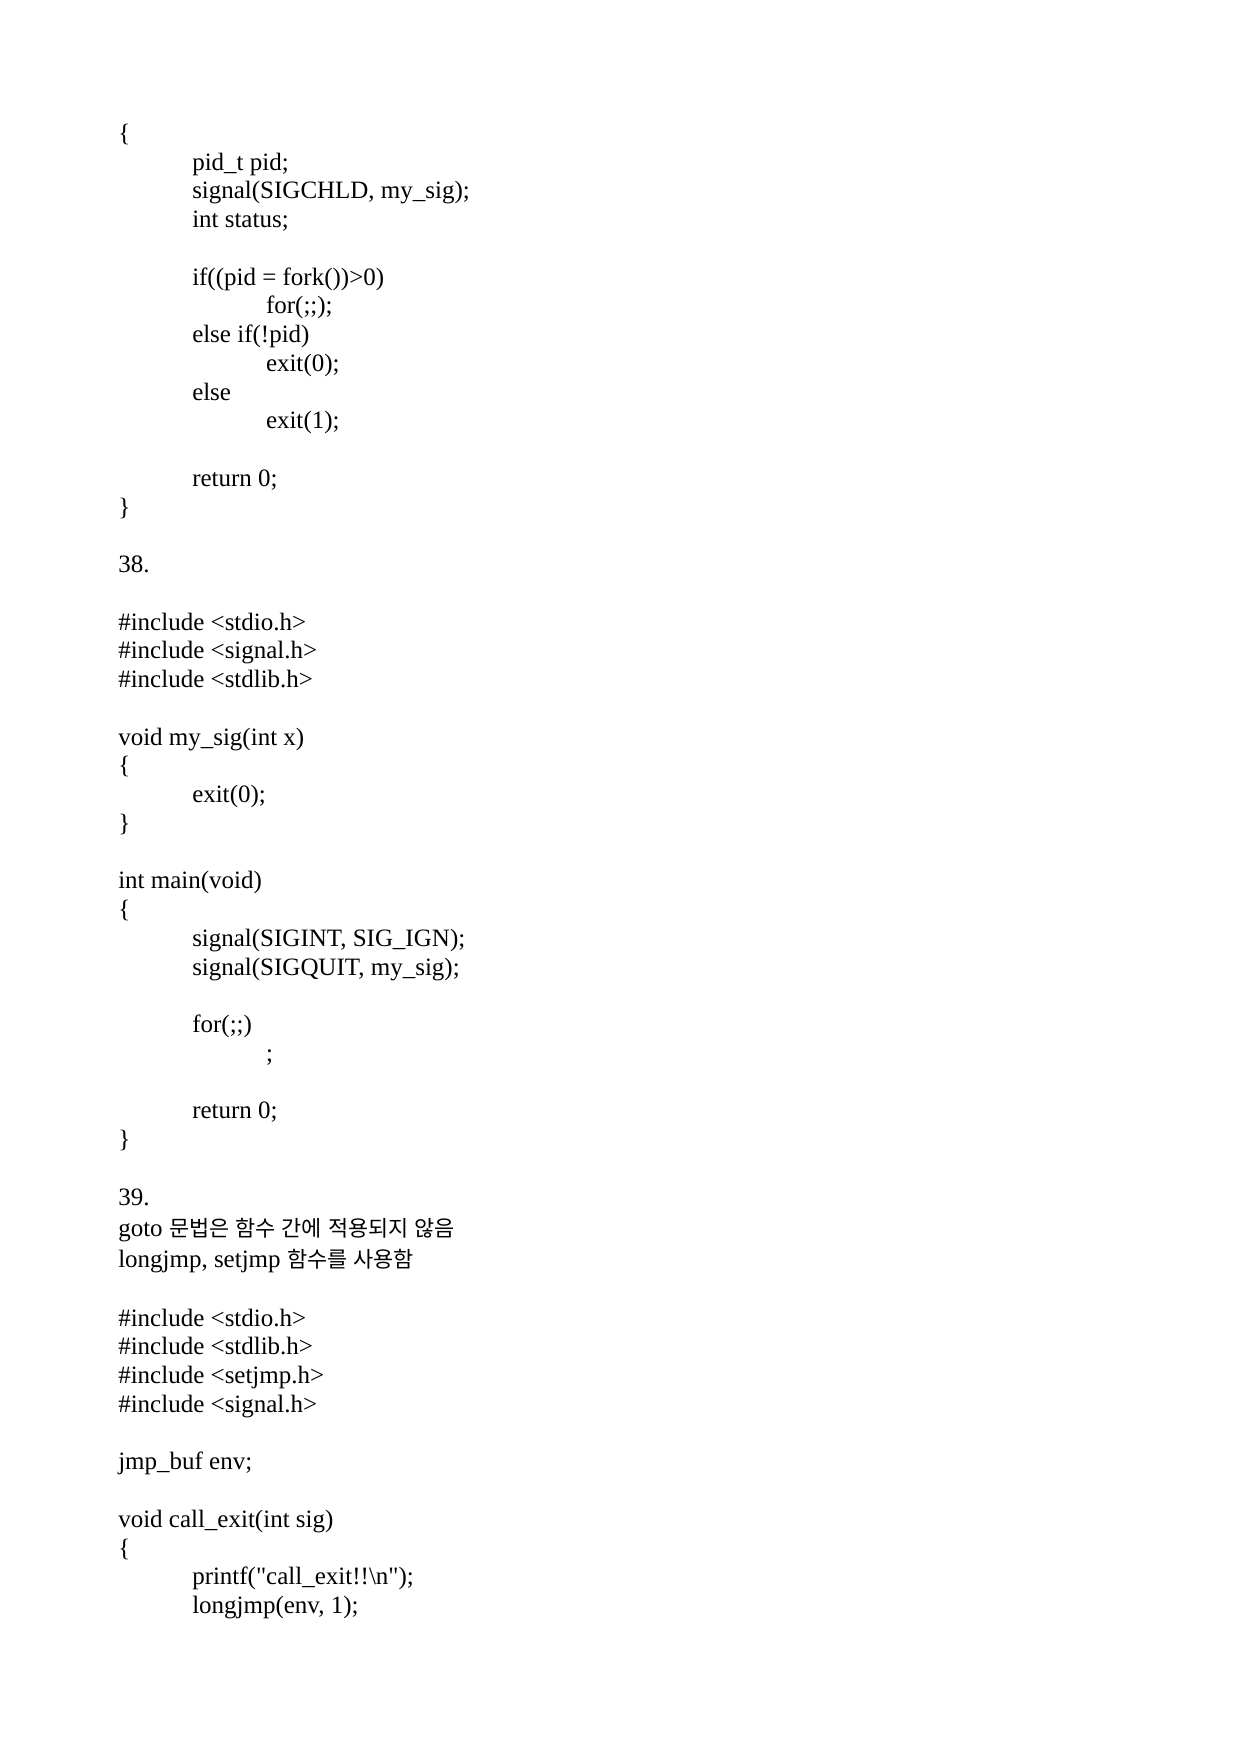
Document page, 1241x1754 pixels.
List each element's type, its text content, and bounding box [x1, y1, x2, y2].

text #include <stdio.h> [118, 1303, 1122, 1331]
text int main(void) [118, 866, 1122, 894]
text } [118, 1124, 1122, 1153]
text int status; [118, 204, 1122, 233]
text { [118, 1533, 1122, 1561]
text } [118, 492, 1122, 521]
text void call_exit(int sig) [118, 1504, 1122, 1533]
text #include <stdlib.h> [118, 1331, 1122, 1360]
text pid_t pid; [118, 147, 1122, 176]
text #include <signal.h> [118, 1389, 1122, 1418]
text 39. [118, 1182, 1122, 1211]
text exit(1); [118, 406, 1122, 434]
text longjmp, setjmp 함수를 사용함 [118, 1242, 1122, 1274]
text else [118, 377, 1122, 406]
text { [118, 118, 1122, 147]
text { [118, 894, 1122, 923]
text return 0; [118, 1096, 1122, 1124]
text jmp_buf env; [118, 1446, 1122, 1475]
text longjmp(env, 1); [118, 1590, 1122, 1619]
text signal(SIGINT, SIG_IGN); [118, 923, 1122, 952]
text #include <signal.h> [118, 636, 1122, 664]
text exit(0); [118, 779, 1122, 808]
text #include <stdio.h> [118, 607, 1122, 636]
text signal(SIGQUIT, my_sig); [118, 952, 1122, 981]
text 38. [118, 549, 1122, 578]
text #include <setjmp.h> [118, 1360, 1122, 1389]
text else if(!pid) [118, 319, 1122, 348]
text for(;;) [118, 1009, 1122, 1038]
text #include <stdlib.h> [118, 664, 1122, 693]
text } [118, 808, 1122, 837]
text void my_sig(int x) [118, 722, 1122, 751]
text ; [118, 1038, 1122, 1067]
text if((pid = fork())>0) [118, 262, 1122, 291]
text signal(SIGCHLD, my_sig); [118, 176, 1122, 204]
text return 0; [118, 463, 1122, 492]
text { [118, 751, 1122, 779]
text exit(0); [118, 348, 1122, 377]
text for(;;); [118, 291, 1122, 319]
text printf("call_exit!!\n"); [118, 1561, 1122, 1590]
text goto 문법은 함수 간에 적용되지 않음 [118, 1211, 1122, 1242]
